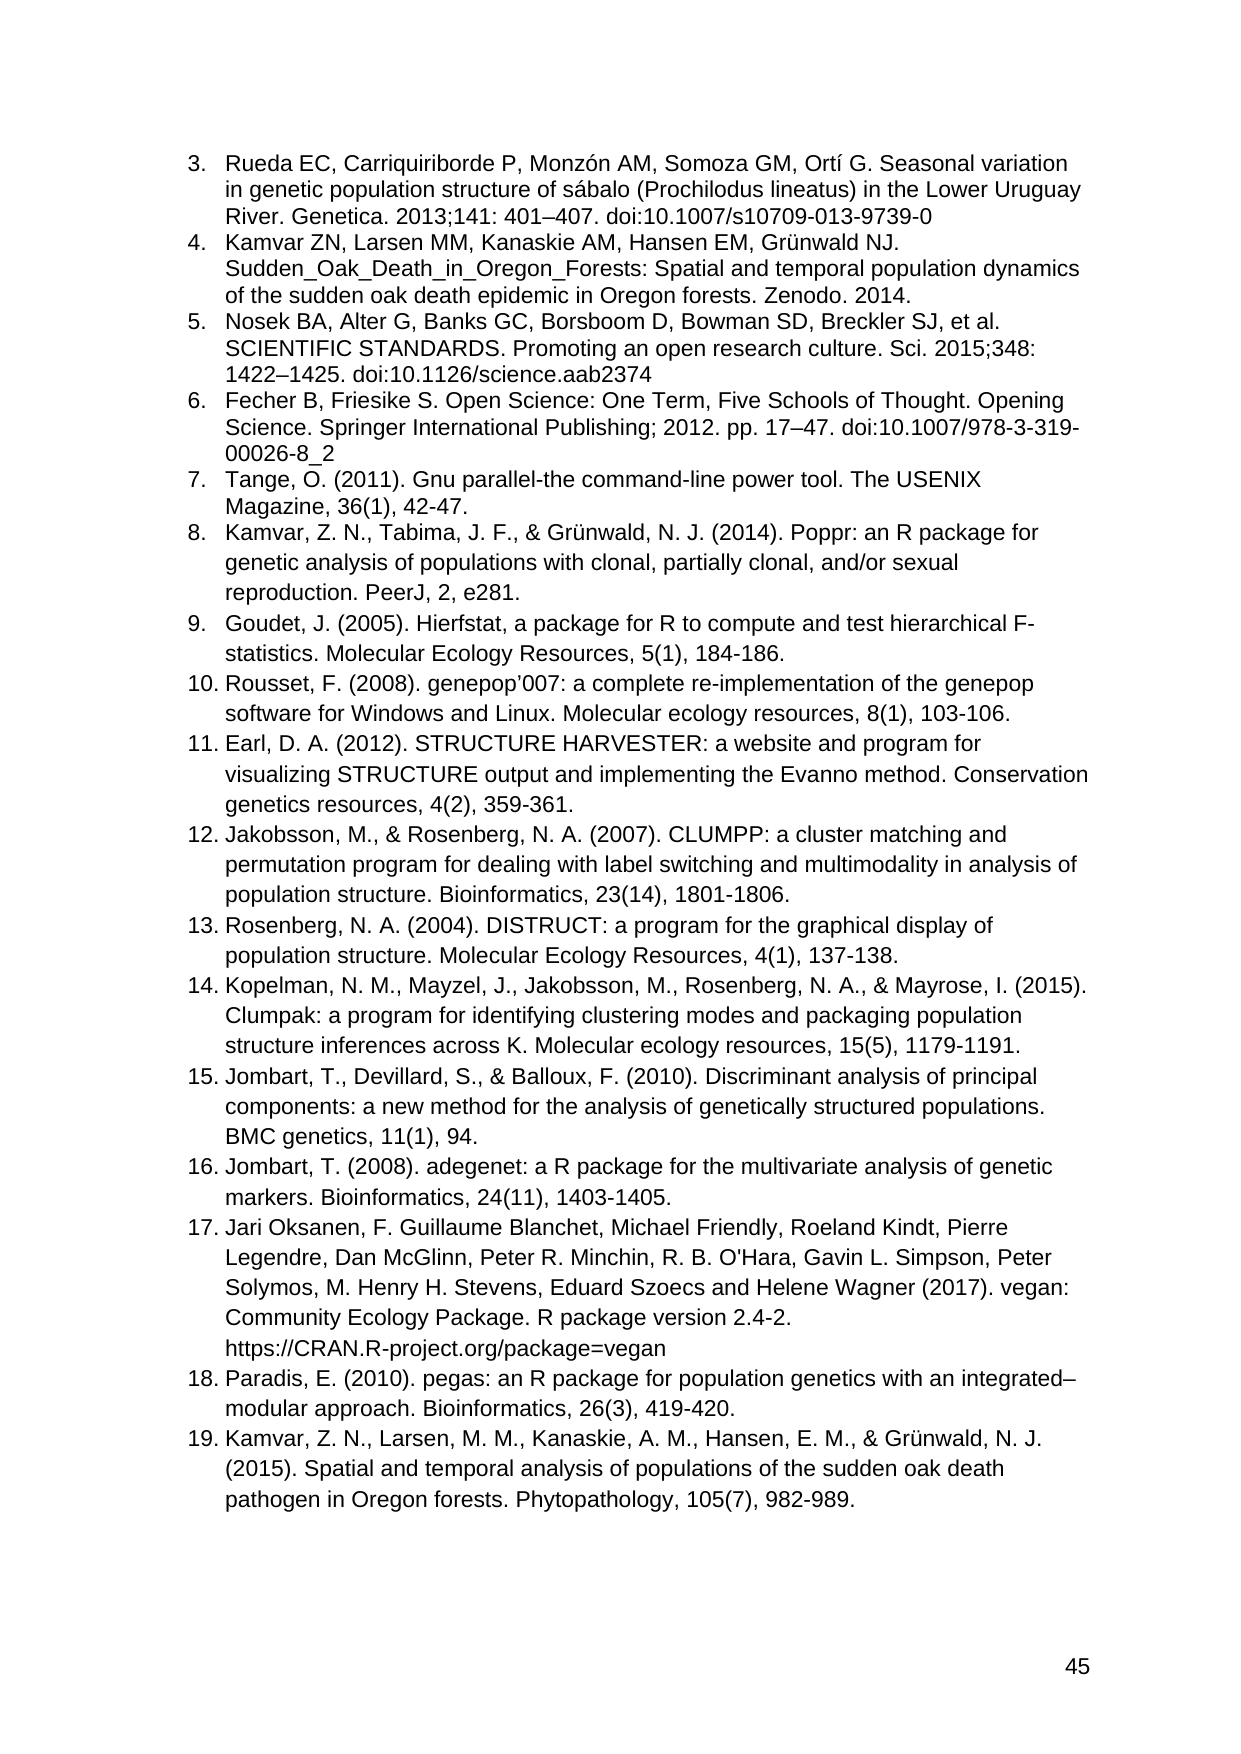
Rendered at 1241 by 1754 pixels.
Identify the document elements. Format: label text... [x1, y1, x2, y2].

list Tange, O. (2011). Gnu parallel-the command-line power tool. The USENIX Magazine, 36(1), 42-47. [187, 466, 1090, 519]
list Kamvar, Z. N., Tabima, J. F., & Grünwald, N. J. (2014). Poppr: an R package for genetic analysis of populations with clonal, partially clonal, and/or sexual reproduction. PeerJ, 2, e281. [187, 519, 1090, 606]
list Earl, D. A. (2012). STRUCTURE HARVESTER: a website and program for visualizing STRUCTURE output and implementing the Evanno method. Conservation genetics resources, 4(2), 359-361. [187, 730, 1090, 817]
list Kopelman, N. M., Mayzel, J., Jakobsson, M., Rosenberg, N. A., & Mayrose, I. (2015). Clumpak: a program for identifying clustering modes and packaging population structure inferences across K. Molecular ecology resources, 15(5), 1179-1191. [187, 972, 1090, 1059]
list Rousset, F. (2008). genepop’007: a complete re‐implementation of the genepop software for Windows and Linux. Molecular ecology resources, 8(1), 103-106. [187, 670, 1090, 727]
list Jombart, T., Devillard, S., & Balloux, F. (2010). Discriminant analysis of principal components: a new method for the analysis of genetically structured populations. BMC genetics, 11(1), 94. [187, 1063, 1090, 1149]
list Jombart, T. (2008). adegenet: a R package for the multivariate analysis of genetic markers. Bioinformatics, 24(11), 1403-1405. [187, 1153, 1090, 1210]
list Fecher B, Friesike S. Open Science: One Term, Five Schools of Thought. Opening Science. Springer International Publishing; 2012. pp. 17–47. doi:10.1007/978-3-319-00026-8_2 [187, 387, 1090, 466]
list Kamvar ZN, Larsen MM, Kanaskie AM, Hansen EM, Grünwald NJ. Sudden_Oak_Death_in_Oregon_Forests: Spatial and temporal population dynamics of the sudden oak death epidemic in Oregon forests. Zenodo. 2014. [187, 229, 1090, 308]
list Rueda EC, Carriquiriborde P, Monzón AM, Somoza GM, Ortí G. Seasonal variation in genetic population structure of sábalo (Prochilodus lineatus) in the Lower Uruguay River. Genetica. 2013;141: 401–407. doi:10.1007/s10709-013-9739-0 [187, 150, 1090, 229]
list Kamvar, Z. N., Larsen, M. M., Kanaskie, A. M., Hansen, E. M., & Grünwald, N. J. (2015). Spatial and temporal analysis of populations of the sudden oak death pathogen in Oregon forests. Phytopathology, 105(7), 982-989. [187, 1425, 1090, 1512]
list Paradis, E. (2010). pegas: an R package for population genetics with an integrated–modular approach. Bioinformatics, 26(3), 419-420. [187, 1365, 1090, 1421]
list Nosek BA, Alter G, Banks GC, Borsboom D, Bowman SD, Breckler SJ, et al. SCIENTIFIC STANDARDS. Promoting an open research culture. Sci. 2015;348: 1422–1425. doi:10.1126/science.aab2374 [187, 308, 1090, 387]
list Jari Oksanen, F. Guillaume Blanchet, Michael Friendly, Roeland Kindt, Pierre Legendre, Dan McGlinn, Peter R. Minchin, R. B. O'Hara, Gavin L. Simpson, Peter Solymos, M. Henry H. Stevens, Eduard Szoecs and Helene Wagner (2017). vegan: Community Ecology Package. R package version 2.4-2. https://CRAN.R-project.org/package=vegan [187, 1214, 1090, 1361]
list Rosenberg, N. A. (2004). DISTRUCT: a program for the graphical display of population structure. Molecular Ecology Resources, 4(1), 137-138. [187, 912, 1090, 968]
list Jakobsson, M., & Rosenberg, N. A. (2007). CLUMPP: a cluster matching and permutation program for dealing with label switching and multimodality in analysis of population structure. Bioinformatics, 23(14), 1801-1806. [187, 821, 1090, 908]
list Goudet, J. (2005). Hierfstat, a package for R to compute and test hierarchical F‐statistics. Molecular Ecology Resources, 5(1), 184-186. [187, 609, 1090, 666]
